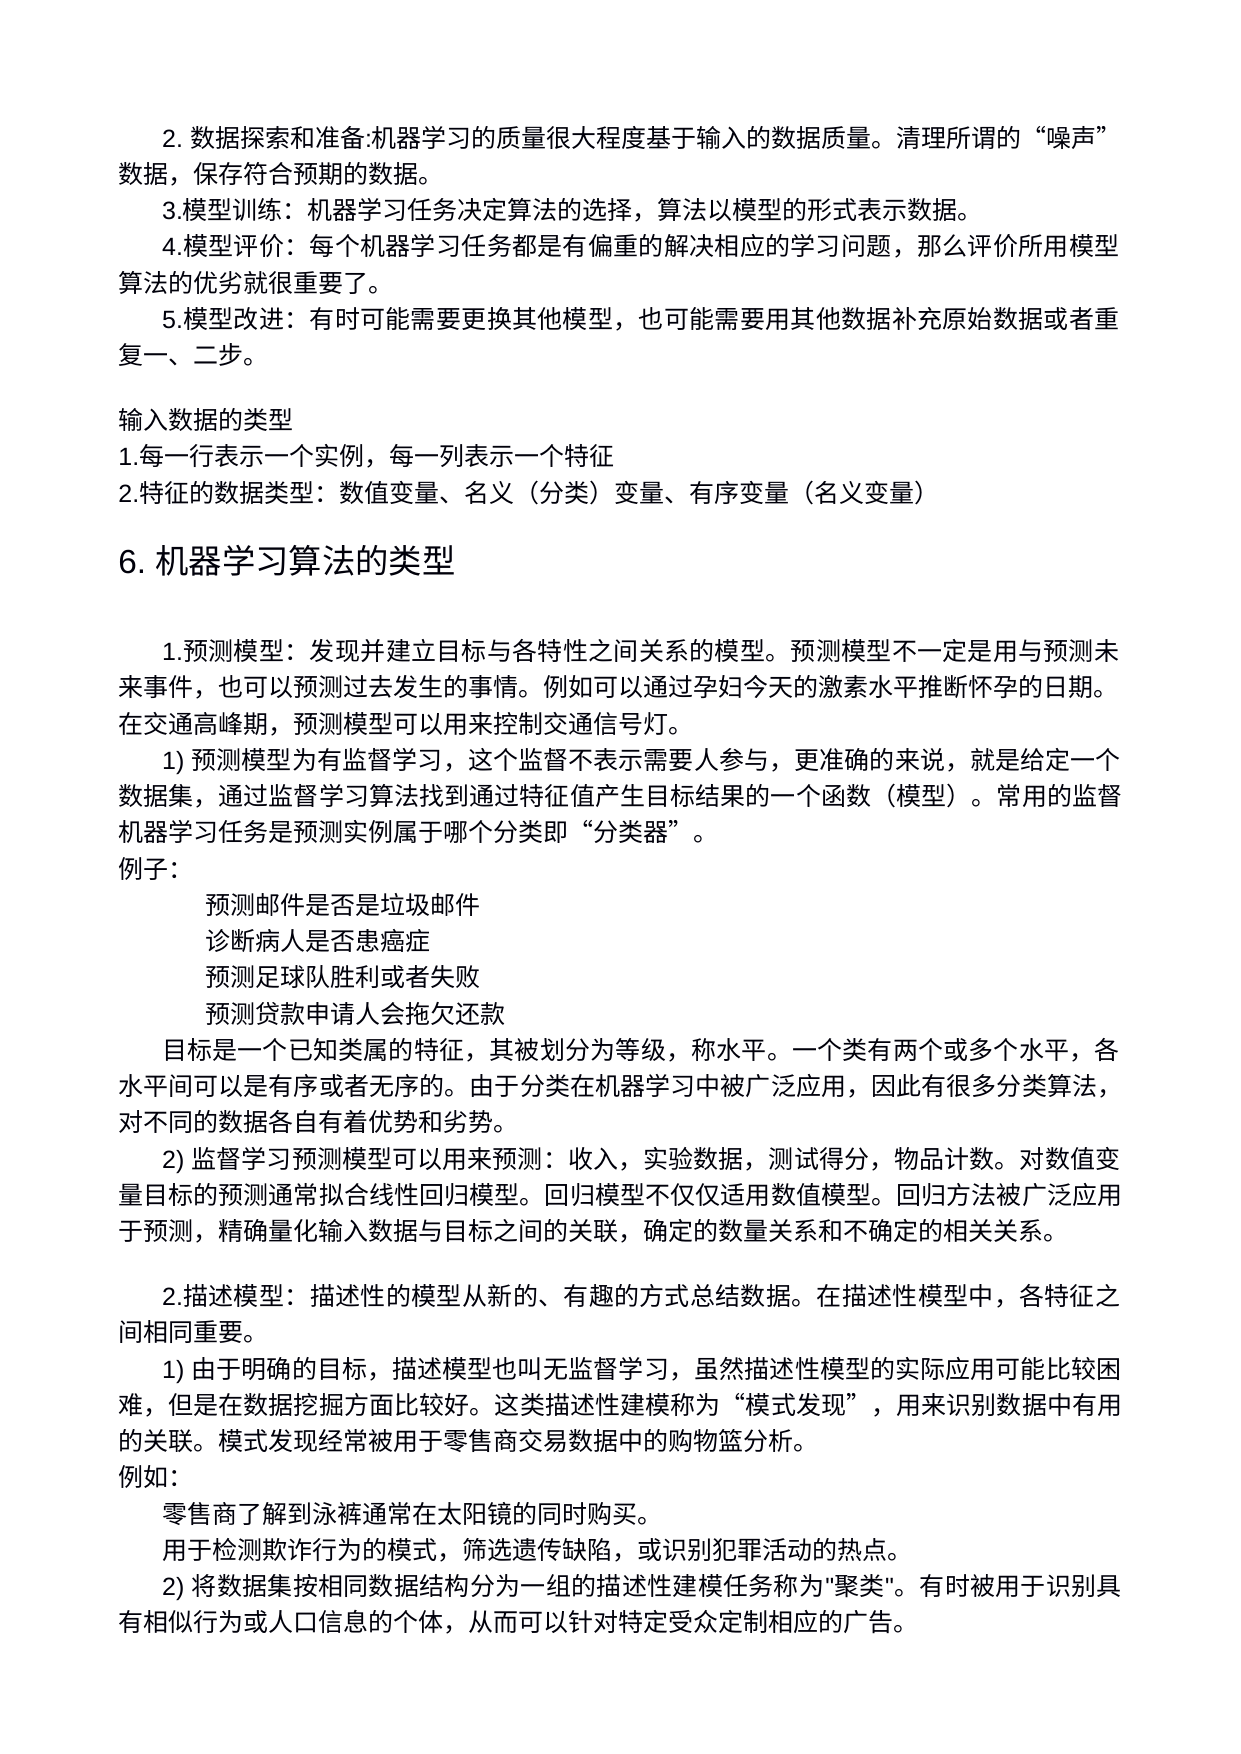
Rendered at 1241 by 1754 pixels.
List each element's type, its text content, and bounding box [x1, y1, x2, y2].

text 例如： [118, 1458, 1122, 1494]
text 3.模型训练：机器学习任务决定算法的选择，算法以模型的形式表示数据。 [118, 191, 1122, 227]
text 预测足球队胜利或者失败 [118, 958, 1122, 994]
text 1.预测模型：发现并建立目标与各特性之间关系的模型。预测模型不一定是用与预测未来事件，也可以预测过去发生的事情。例如可以通过孕妇今天的激素水平推断怀孕的日期。 [118, 632, 1122, 704]
text 2. 数据探索和准备:机器学习的质量很大程度基于输入的数据质量。清理所谓的“噪声”数据，保存符合预期的数据。 [118, 118, 1122, 191]
text 2) 将数据集按相同数据结构分为一组的描述性建模任务称为"聚类"。有时被用于识别具有相似行为或人口信息的个体，从而可以针对特定受众定制相应的广告。 [118, 1567, 1122, 1639]
text 5.模型改进：有时可能需要更换其他模型，也可能需要用其他数据补充原始数据或者重复一、二步。 [118, 299, 1122, 372]
text 2) 监督学习预测模型可以用来预测：收入，实验数据，测试得分，物品计数。对数值变量目标的预测通常拟合线性回归模型。回归模型不仅仅适用数值模型。回归方法被广泛应用于预测，精确量化输入数据与目标之间的关联，确定的数量关系和不确定的相关关系。 [118, 1139, 1122, 1248]
text 预测贷款申请人会拖欠还款 [118, 994, 1122, 1030]
text 零售商了解到泳裤通常在太阳镜的同时购买。 [118, 1494, 1122, 1530]
text 2.描述模型：描述性的模型从新的、有趣的方式总结数据。在描述性模型中，各特征之间相同重要。 [118, 1277, 1122, 1349]
text 2.特征的数据类型：数值变量、名义（分类）变量、有序变量（名义变量） [118, 473, 1122, 509]
text 在交通高峰期，预测模型可以用来控制交通信号灯。 [118, 704, 1122, 740]
text 例子： [118, 849, 1122, 885]
text 1.每一行表示一个实例，每一列表示一个特征 [118, 437, 1122, 473]
text 预测邮件是否是垃圾邮件 [118, 885, 1122, 922]
text 目标是一个已知类属的特征，其被划分为等级，称水平。一个类有两个或多个水平，各水平间可以是有序或者无序的。由于分类在机器学习中被广泛应用，因此有很多分类算法，对不同的数据各自有着优势和劣势。 [118, 1030, 1122, 1139]
text 1) 预测模型为有监督学习，这个监督不表示需要人参与，更准确的来说，就是给定一个数据集，通过监督学习算法找到通过特征值产生目标结果的一个函数（模型）。常用的监督机器学习任务是预测实例属于哪个分类即“分类器”。 [118, 740, 1122, 849]
text 1) 由于明确的目标，描述模型也叫无监督学习，虽然描述性模型的实际应用可能比较困难，但是在数据挖掘方面比较好。这类描述性建模称为“模式发现”，用来识别数据中有用的关联。模式发现经常被用于零售商交易数据中的购物篮分析。 [118, 1349, 1122, 1458]
subtitle 6. 机器学习算法的类型 [118, 534, 1122, 583]
text 用于检测欺诈行为的模式，筛选遗传缺陷，或识别犯罪活动的热点。 [118, 1530, 1122, 1567]
text 4.模型评价：每个机器学习任务都是有偏重的解决相应的学习问题，那么评价所用模型算法的优劣就很重要了。 [118, 227, 1122, 299]
text 输入数据的类型 [118, 401, 1122, 437]
text 诊断病人是否患癌症 [118, 922, 1122, 958]
